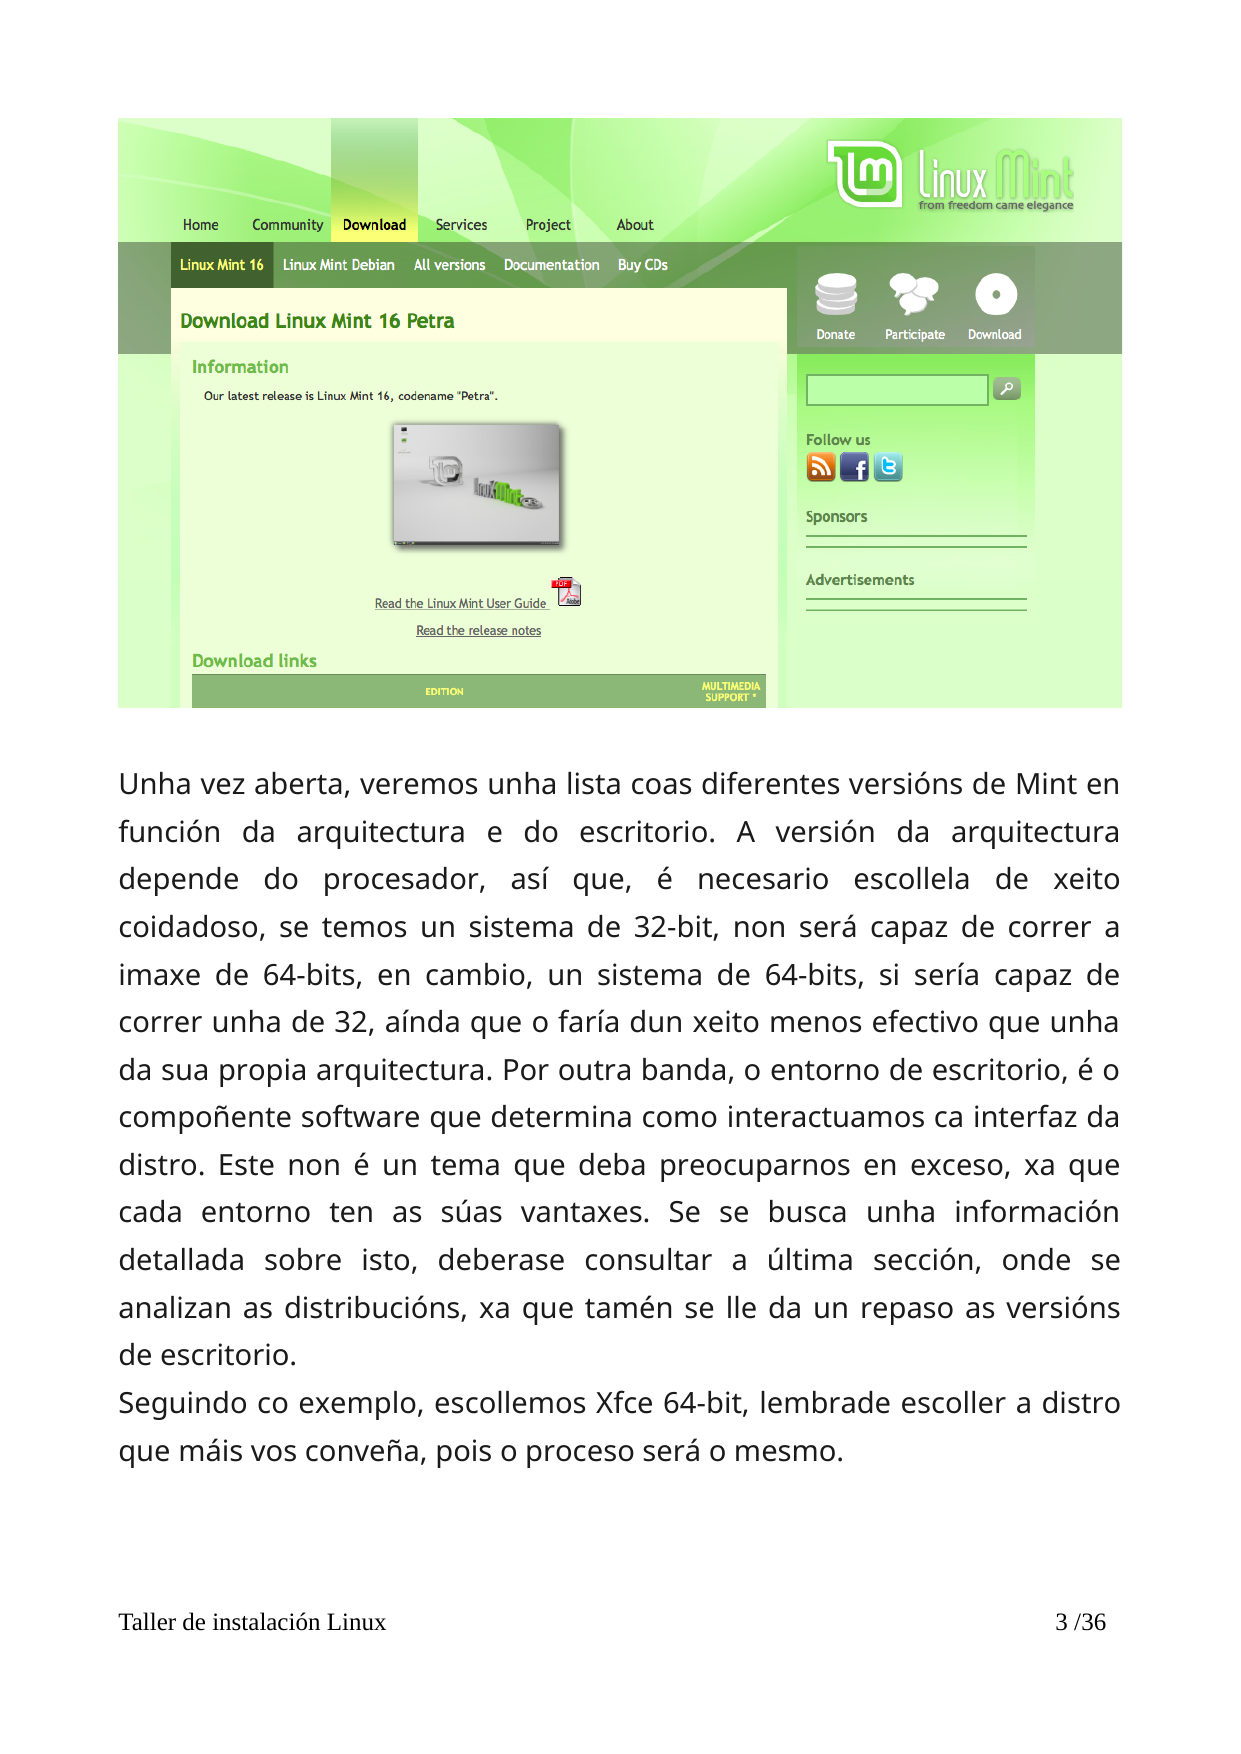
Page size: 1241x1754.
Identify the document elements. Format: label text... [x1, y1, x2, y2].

picture [118, 118, 1123, 708]
text Unha vez aberta, veremos unha lista coas diferentes versións de Mint en función da arquitectura e do escritorio. A versión da arquitectura depende do procesador, así que, é necesario escollela de xeito coidadoso, se temos un sistema de 32-bit, non será capaz de correr a imaxe de 64-bits, en cambio, un sistema de 64-bits, si sería capaz de correr unha de 32, aínda que o faría dun xeito menos efectivo que unha da sua propia arquitectura. Por outra banda, o entorno de escritorio, é o compoñente software que determina como interactuamos ca interfaz da distro. Este non é un tema que deba preocuparnos en exceso, xa que cada entorno ten as súas vantaxes. Se se busca unha información detallada sobre isto, deberase consultar a última sección, onde se analizan as distribucións, xa que tamén se lle da un repaso as versións de escritorio. [118, 763, 1122, 1374]
text Seguindo co exemplo, escollemos Xfce 64-bit, lembrade escoller a distro que máis vos conveña, pois o proceso será o mesmo. [118, 1382, 1122, 1469]
